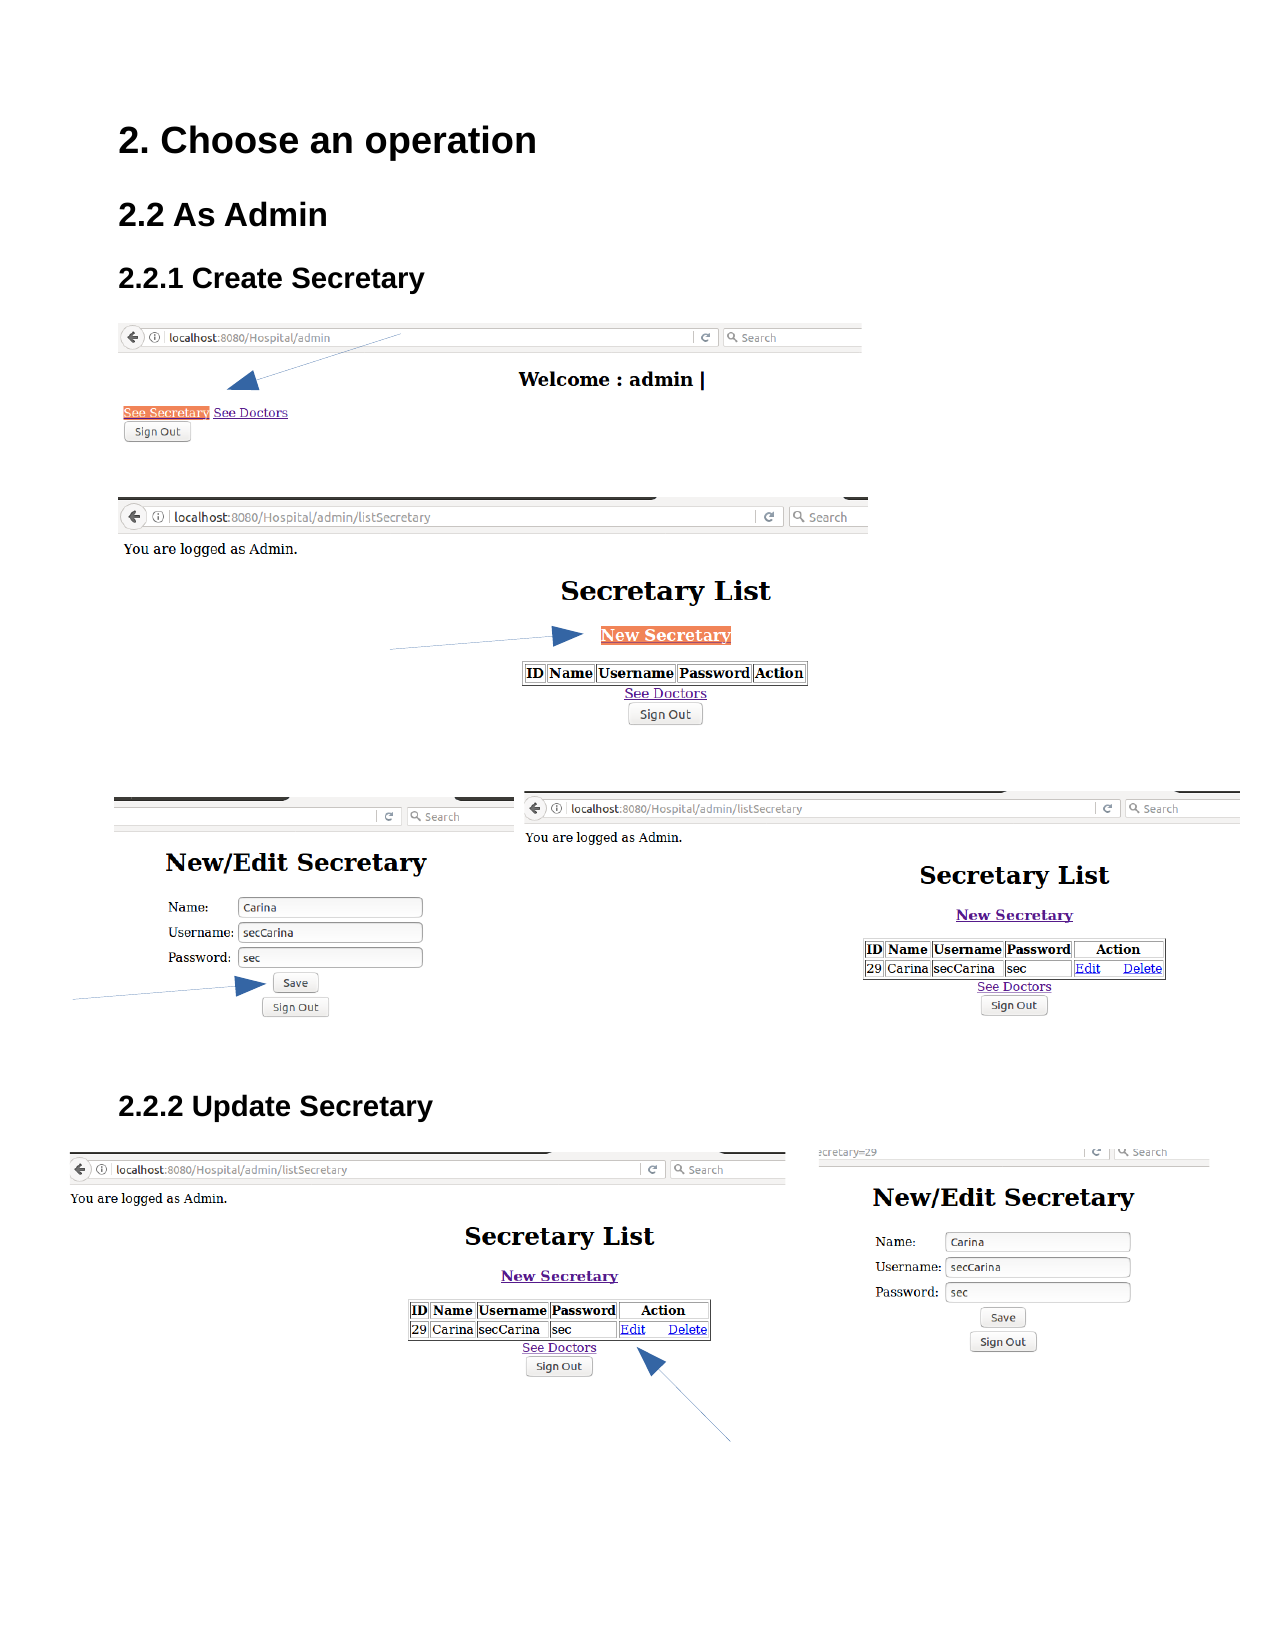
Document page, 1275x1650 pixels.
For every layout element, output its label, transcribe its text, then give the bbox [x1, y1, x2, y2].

picture [114, 797, 514, 1059]
picture [524, 791, 1240, 1089]
subtitle 2.2 As Admin [118, 195, 1157, 234]
picture [118, 323, 868, 760]
picture [818, 1149, 1210, 1425]
subtitle 2.2.2 Update Secretary [118, 922, 1157, 1122]
subtitle 2.2.1 Create Secretary [118, 261, 1157, 294]
picture [69, 1152, 786, 1450]
subtitle 2. Choose an operation [118, 118, 1157, 162]
